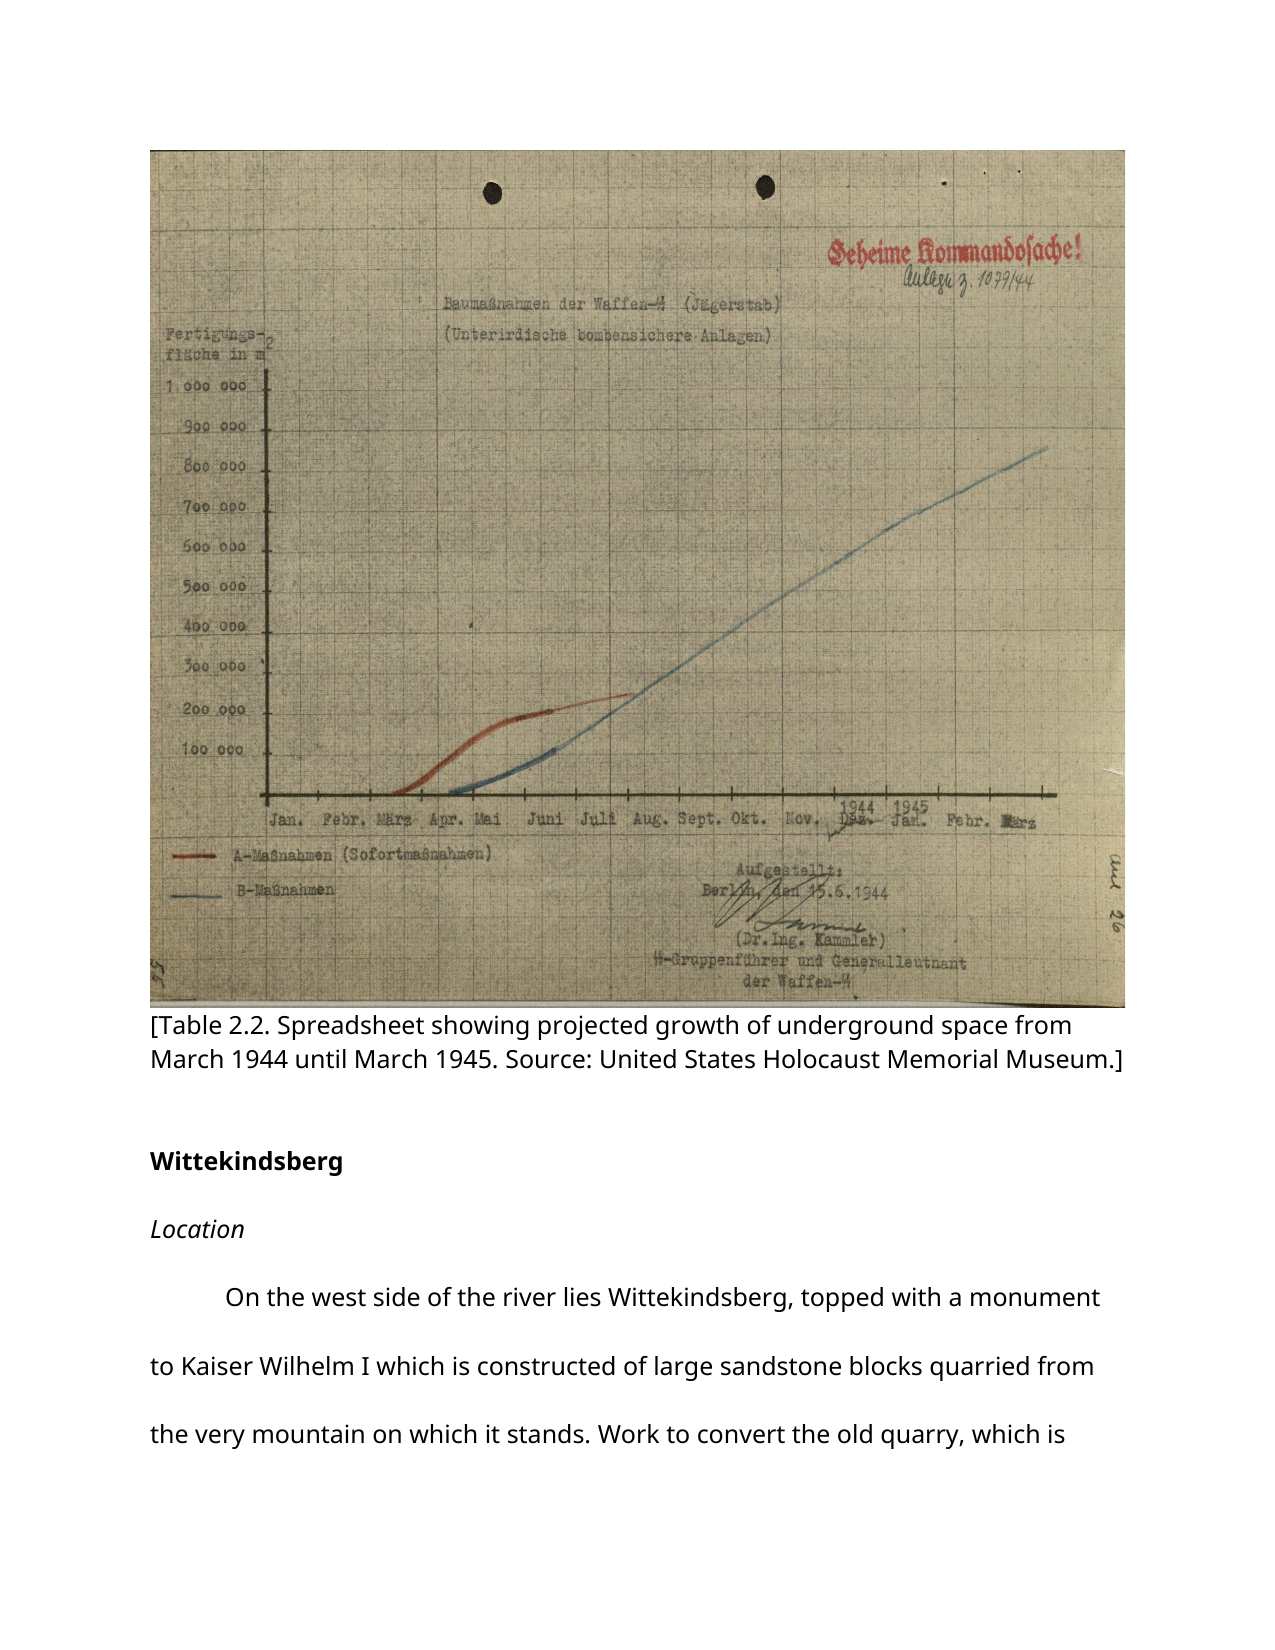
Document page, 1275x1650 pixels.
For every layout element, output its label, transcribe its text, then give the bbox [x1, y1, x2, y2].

picture [150, 150, 1125, 1008]
text Wittekindsberg [150, 1144, 1125, 1178]
text [Table 2.2. Spreadsheet showing projected growth of underground space from March 1944 until March 1945. Source: United States Holocaust Memorial Museum.] [150, 1008, 1125, 1076]
text Location [150, 1212, 1125, 1246]
text On the west side of the river lies Wittekindsberg, topped with a monument to Kaiser Wilhelm I which is constructed of large sandstone blocks quarried from the very mountain on which it stands. Work to convert the old quarry, which is [150, 1280, 1125, 1450]
